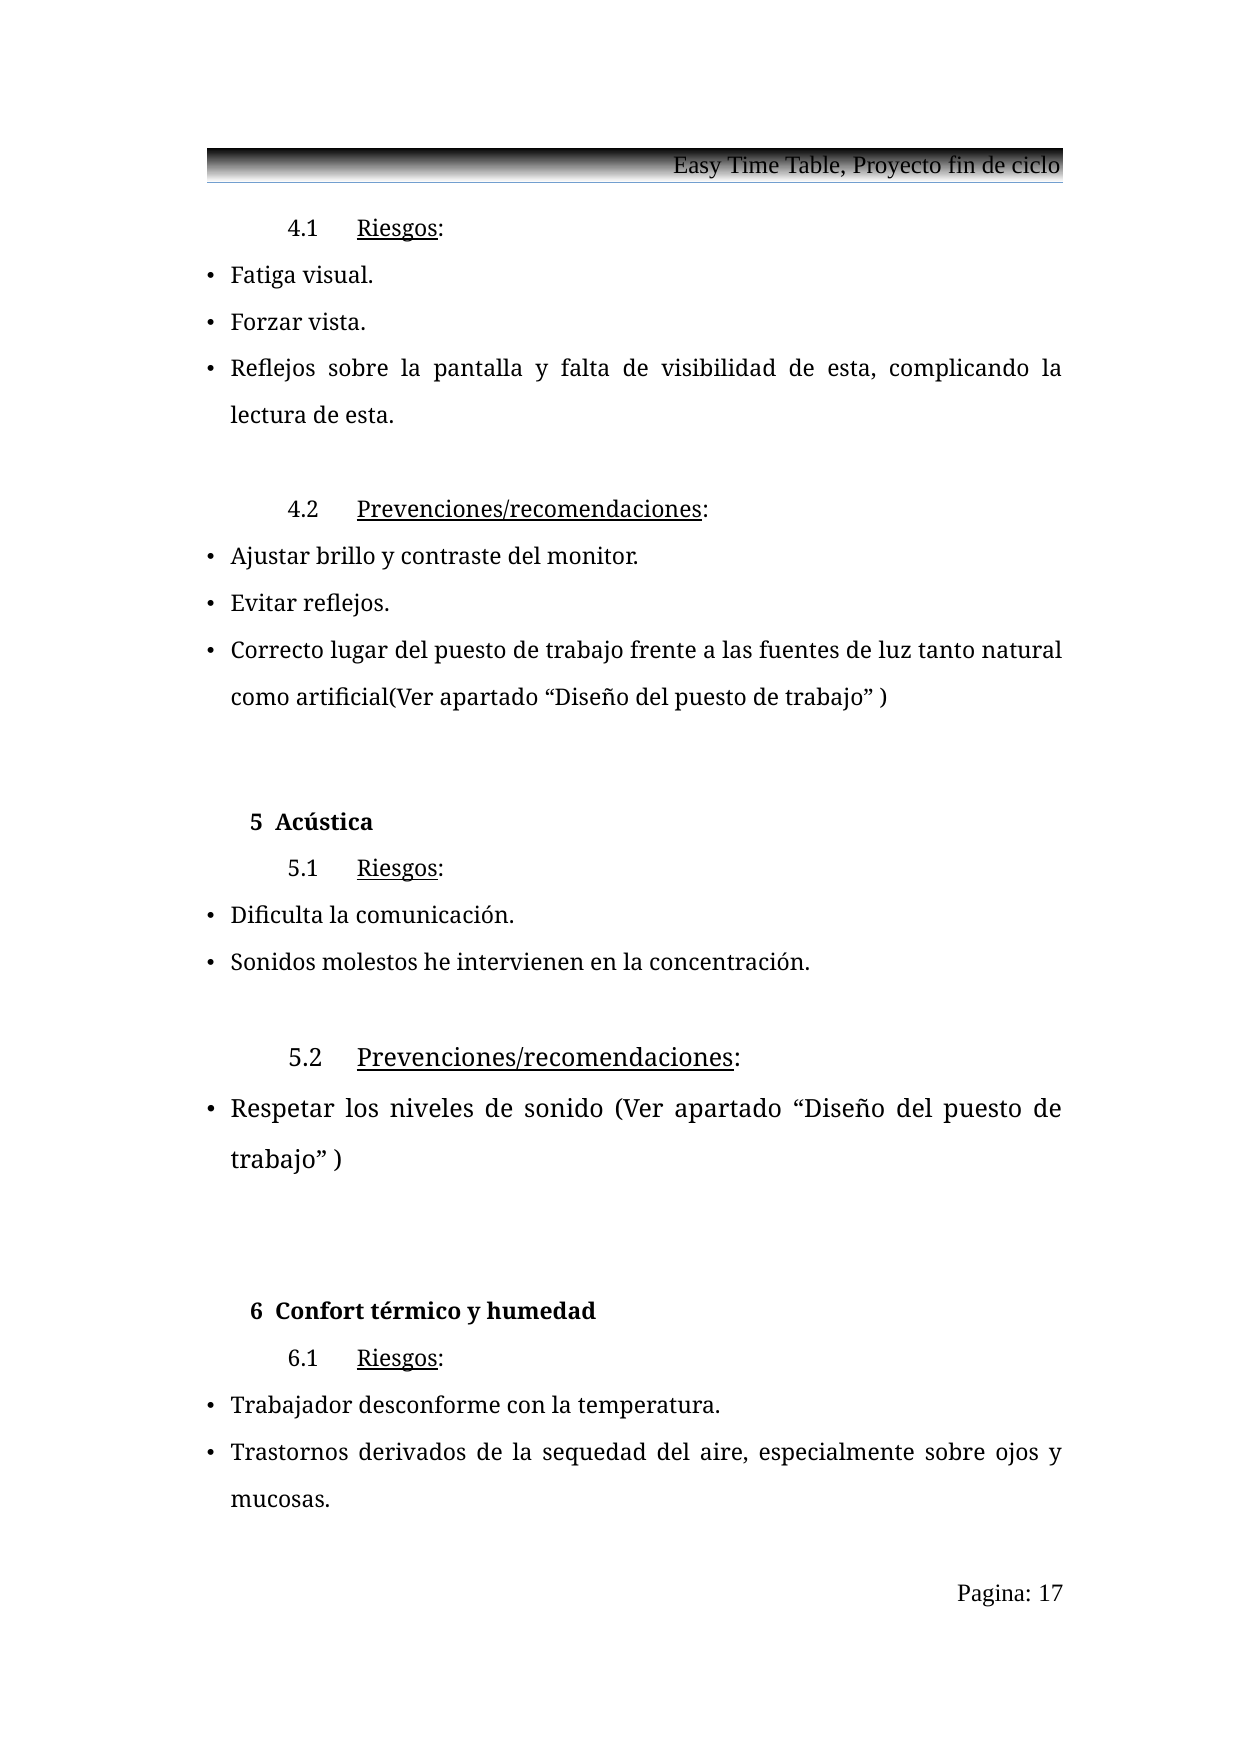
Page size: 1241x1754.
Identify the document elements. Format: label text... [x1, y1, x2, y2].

list Trabajador desconforme con la temperatura. [207, 1389, 1063, 1420]
list Dificulta la comunicación. [207, 899, 1063, 931]
list Reflejos sobre la pantalla y falta de visibilidad de esta, complicando la lectura de esta. [207, 352, 1063, 431]
list Acústica [244, 806, 1063, 837]
list Forzar vista. [207, 306, 1063, 337]
list Riesgos: [282, 212, 1063, 243]
list Respetar los niveles de sonido (Ver apartado “Diseño del puesto de trabajo” ) [207, 1091, 1063, 1176]
list Prevenciones/recomendaciones: [282, 1040, 1063, 1074]
list Correcto lugar del puesto de trabajo frente a las fuentes de luz tanto natural como artificial(Ver apartado “Diseño del puesto de trabajo” ) [207, 634, 1063, 712]
list Fatiga visual. [207, 259, 1063, 290]
list Riesgos: [282, 852, 1063, 884]
list Trastornos derivados de la sequedad del aire, especialmente sobre ojos y mucosas. [207, 1436, 1063, 1514]
list Confort térmico y humedad [244, 1295, 1063, 1326]
list Evitar reflejos. [207, 587, 1063, 618]
list Ajustar brillo y contraste del monitor. [207, 540, 1063, 571]
list Riesgos: [282, 1342, 1063, 1373]
list Prevenciones/recomendaciones: [282, 493, 1063, 524]
list Sonidos molestos he intervienen en la concentración. [207, 946, 1063, 977]
